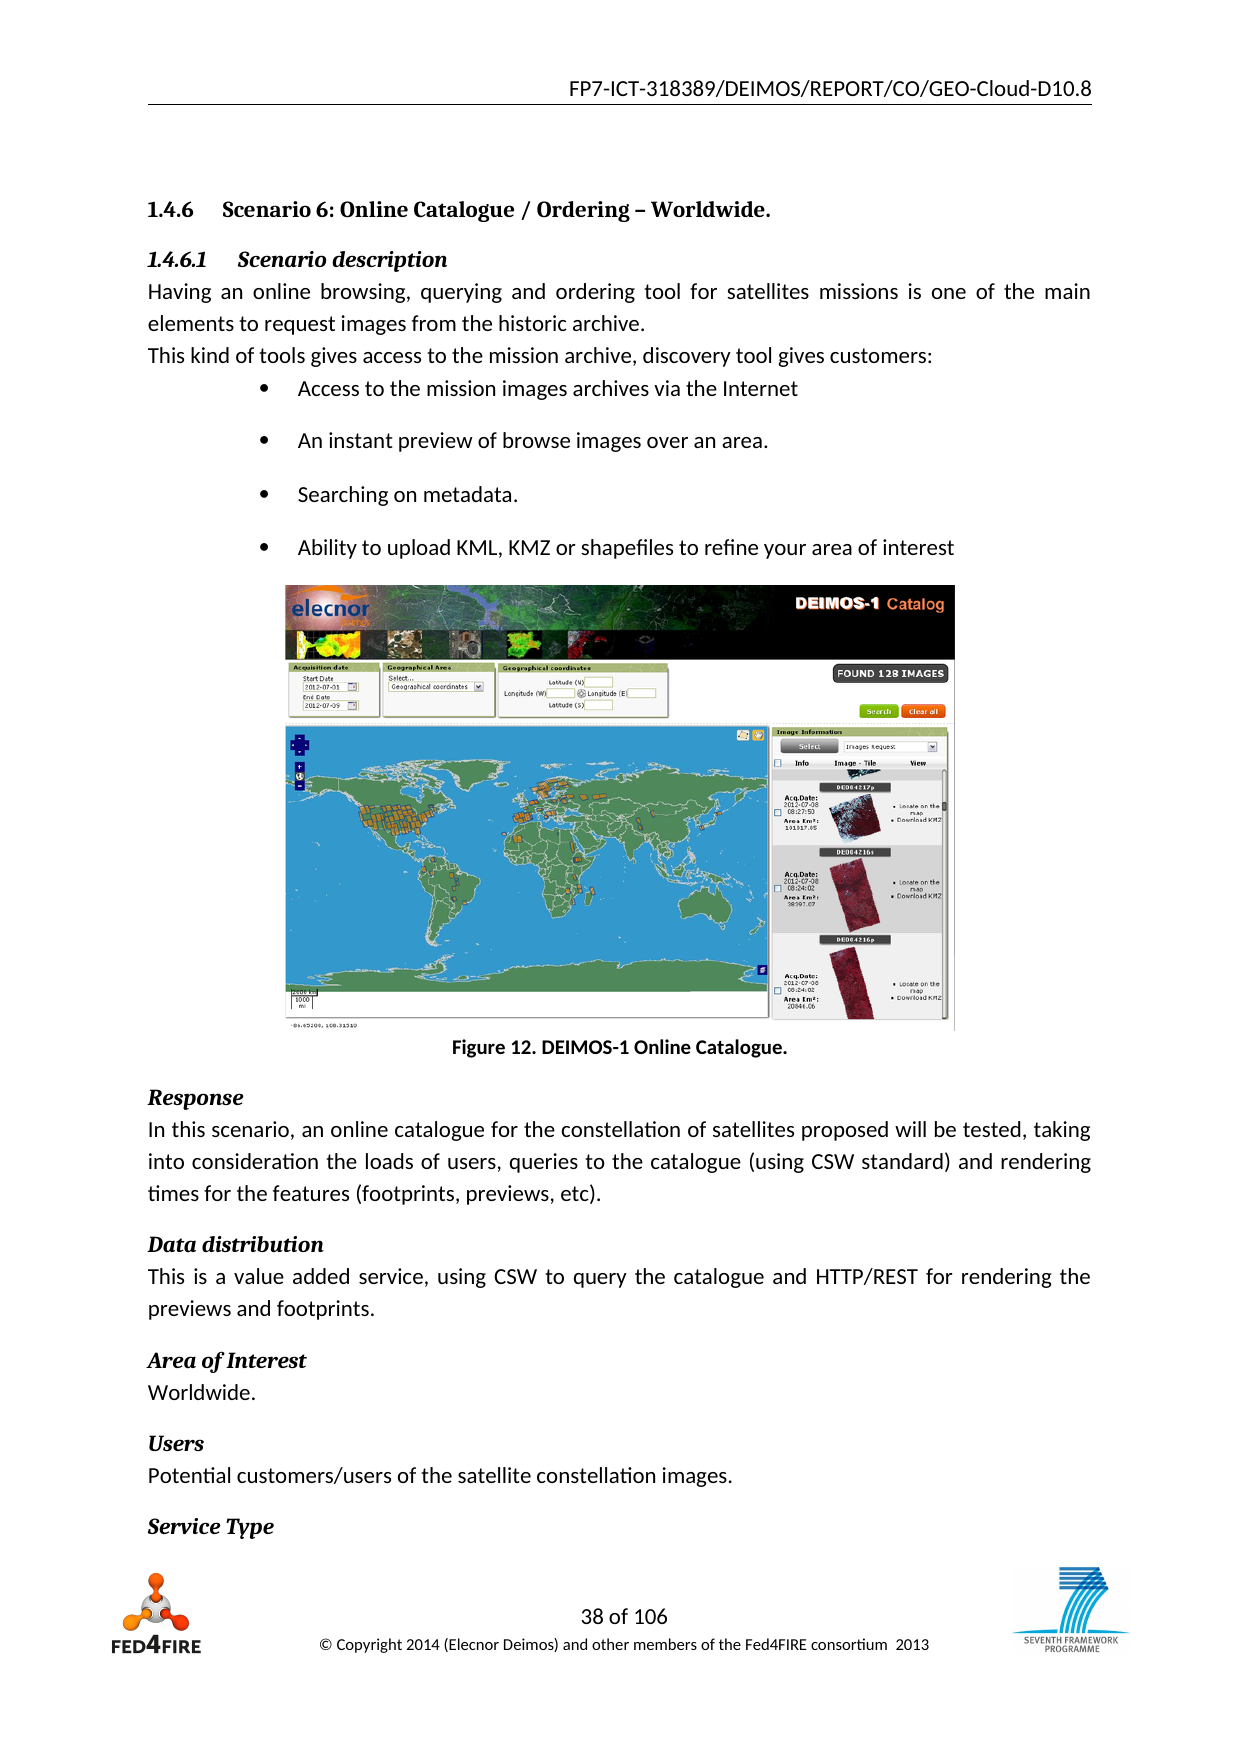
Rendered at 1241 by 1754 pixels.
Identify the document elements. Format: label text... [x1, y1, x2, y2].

list An instant preview of browse images over an area. [260, 427, 1092, 455]
text Having an online browsing, querying and ordering tool for satellites missions is one of the main elements to request images from the historic archive. [148, 277, 1092, 337]
subtitle Data distribution [148, 1232, 1092, 1258]
list Searching on metadata. [260, 480, 1092, 508]
subtitle Users [148, 1431, 1092, 1457]
text Worldwide. [148, 1378, 1092, 1406]
text Potential customers/users of the satellite constellation images. [148, 1461, 1092, 1489]
subtitle Response [148, 1084, 1092, 1111]
text This kind of tools gives access to the mission archive, discovery tool gives customers: [148, 341, 1092, 369]
text Figure 12. DEIMOS-1 Online Catalogue. [148, 1034, 1092, 1060]
subtitle Area of Interest [148, 1347, 1092, 1374]
subtitle Service Type [148, 1514, 1092, 1540]
list Ability to upload KML, KMZ or shapefiles to refine your area of interest [260, 533, 1092, 561]
list Access to the mission images archives via the Internet [260, 374, 1092, 402]
subtitle Scenario description [148, 247, 1092, 273]
text In this scenario, an online catalogue for the constellation of satellites proposed will be tested, taking into consideration the loads of users, queries to the catalogue (using CSW standard) and rendering times for the features (footprints, previews, etc). [148, 1115, 1092, 1207]
text This is a value added service, using CSW to query the catalogue and HTTP/REST for rendering the previews and footprints. [148, 1262, 1092, 1322]
subtitle Scenario 6: Online Catalogue / Ordering – Worldwide. [148, 197, 1092, 223]
